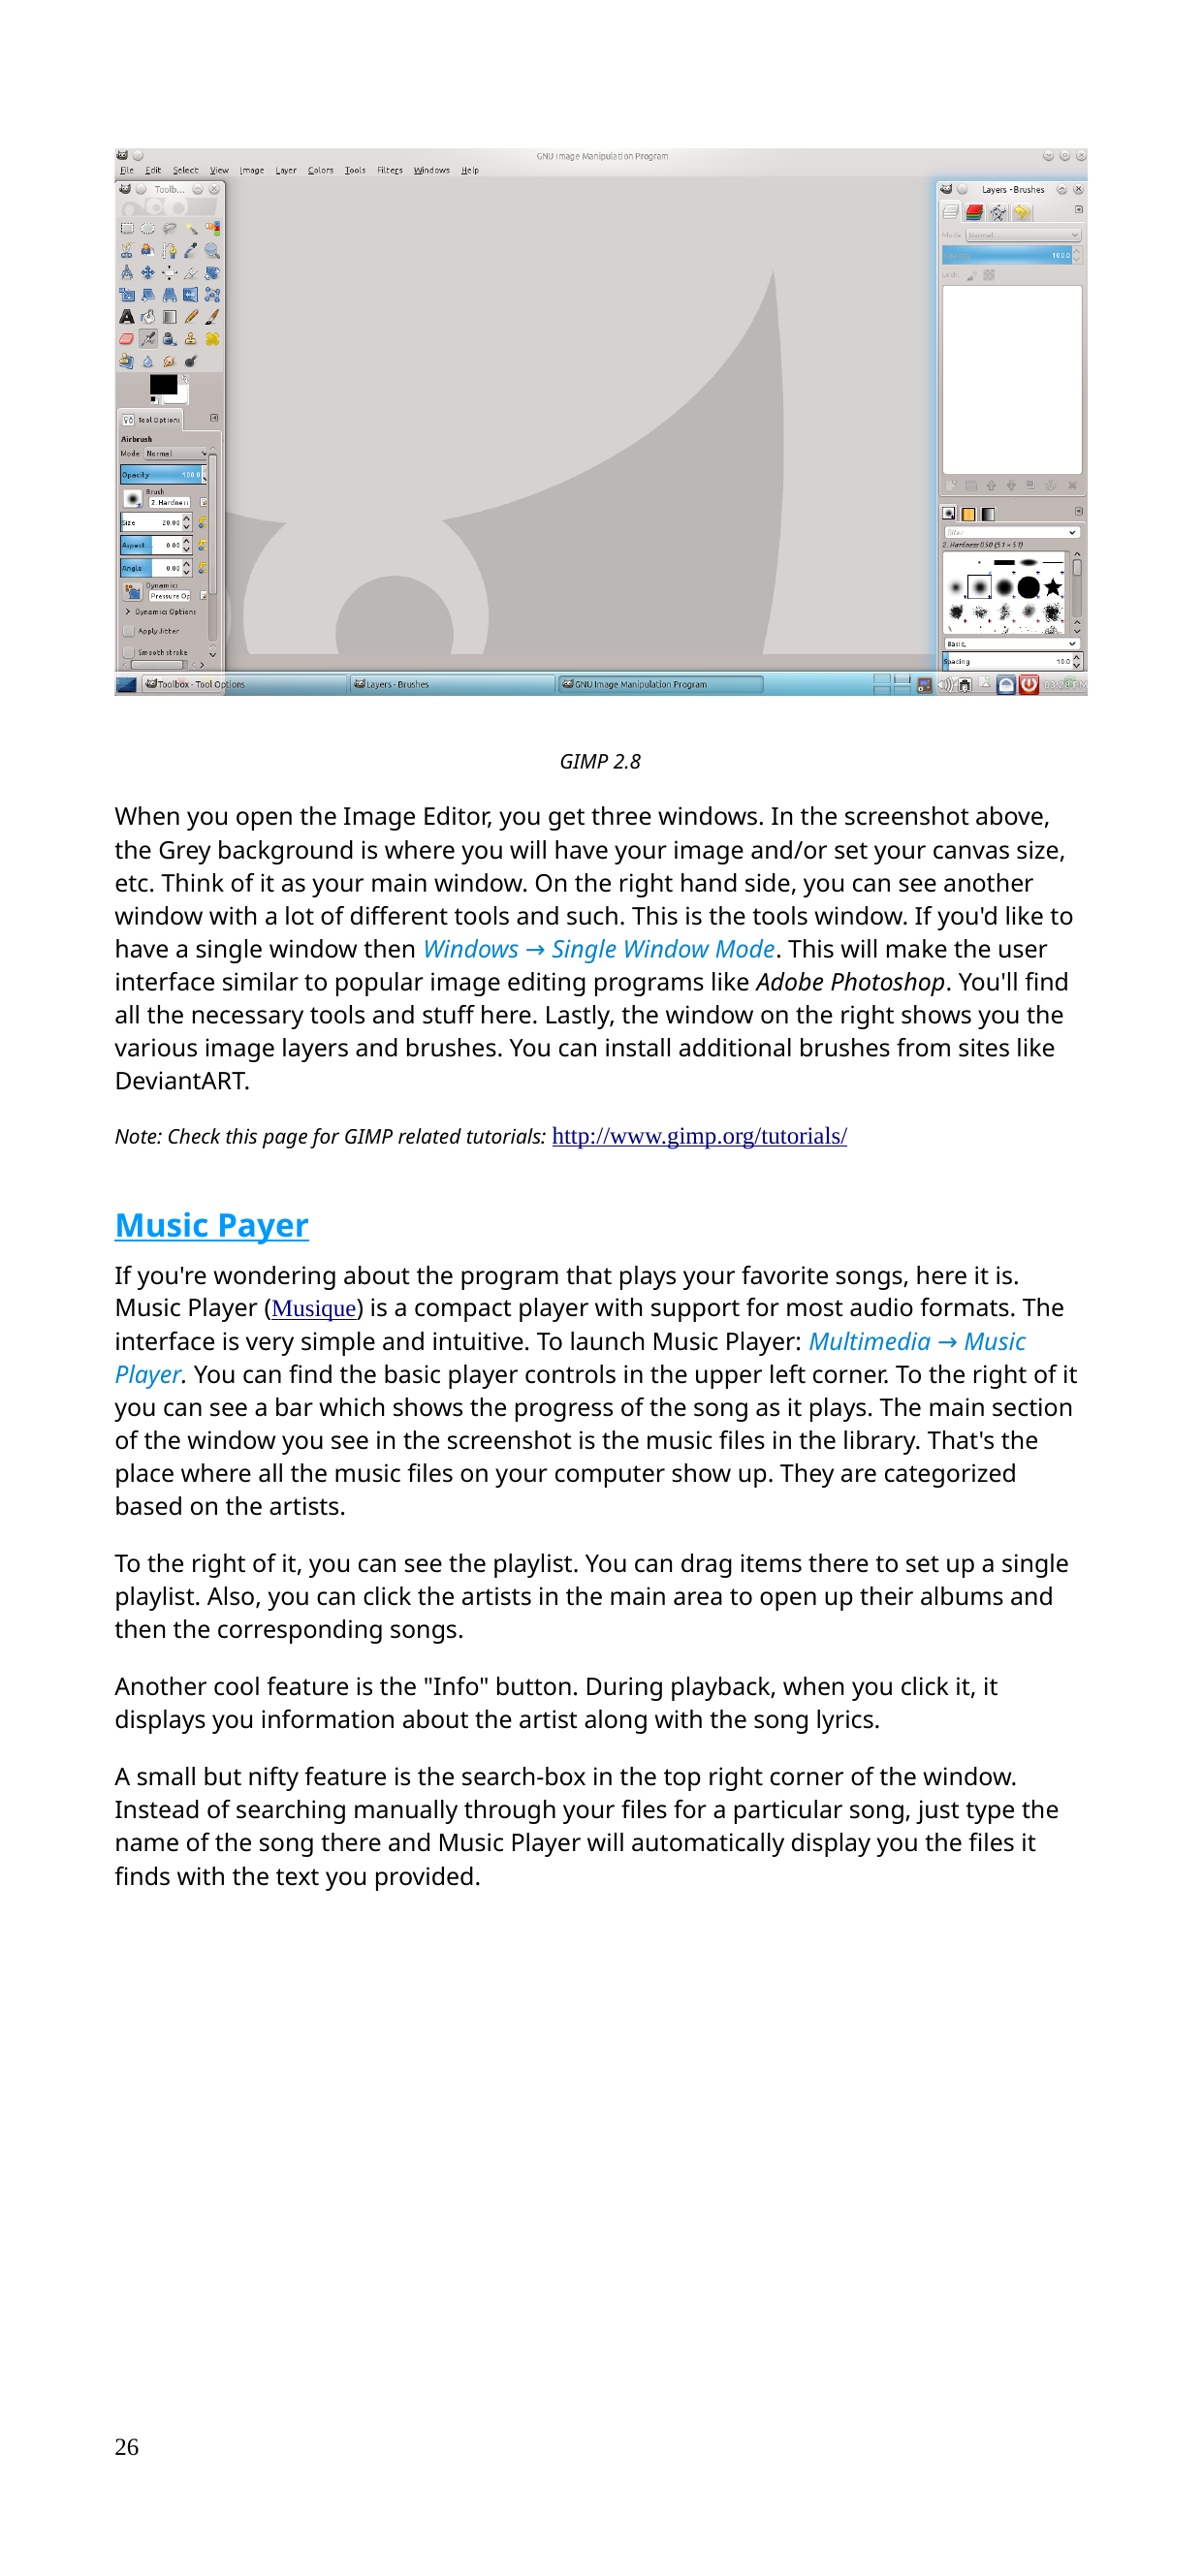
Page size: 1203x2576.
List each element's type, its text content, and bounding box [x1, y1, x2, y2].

text Note: Check this page for GIMP related tutorials: http://www.gimp.org/tutorials/ [114, 1121, 1088, 1149]
text Another cool feature is the "Info" button. During playback, when you click it, it displays you information about the artist along with the song lyrics. [114, 1670, 1088, 1736]
text If you're wondering about the program that plays your favorite songs, here it is. Music Player (Musique) is a compact player with support for most audio formats. The interface is very simple and intuitive. To launch Music Player: Multimedia → Music Player. You can find the basic player controls in the upper left corner. To the right of it you can see a bar which shows the progress of the song as it plays. The main section of the window you see in the screenshot is the music files in the library. That's the place where all the music files on your computer show up. They are categorized based on the artists. [114, 1258, 1088, 1523]
text A small but nifty feature is the search-box in the top right corner of the window. Instead of searching manually through your files for a particular song, just type the name of the song there and Music Player will automatically display you the files it finds with the text you provided. [114, 1760, 1088, 1892]
text GIMP 2.8 [114, 748, 1088, 775]
text To the right of it, you can see the playlist. You can drag items there to set up a single playlist. Also, you can click the artists in the main area to open up their albums and then the corresponding songs. [114, 1547, 1088, 1646]
picture [114, 148, 1089, 696]
subtitle Music Payer [114, 1202, 1088, 1246]
text When you open the Image Editor, you get three windows. In the screenshot above, the Grey background is where you will have your image and/or set your canvas size, etc. Think of it as your main window. On the right hand side, you can see another window with a lot of different tools and such. This is the tools window. If you'd like to have a single window then Windows → Single Window Mode. This will make the user interface similar to popular image editing programs like Adobe Photoshop. You'll find all the necessary tools and stuff here. Lastly, the window on the right shows you the various image layers and brushes. You can install additional brushes from sites like DeviantART. [114, 800, 1088, 1097]
